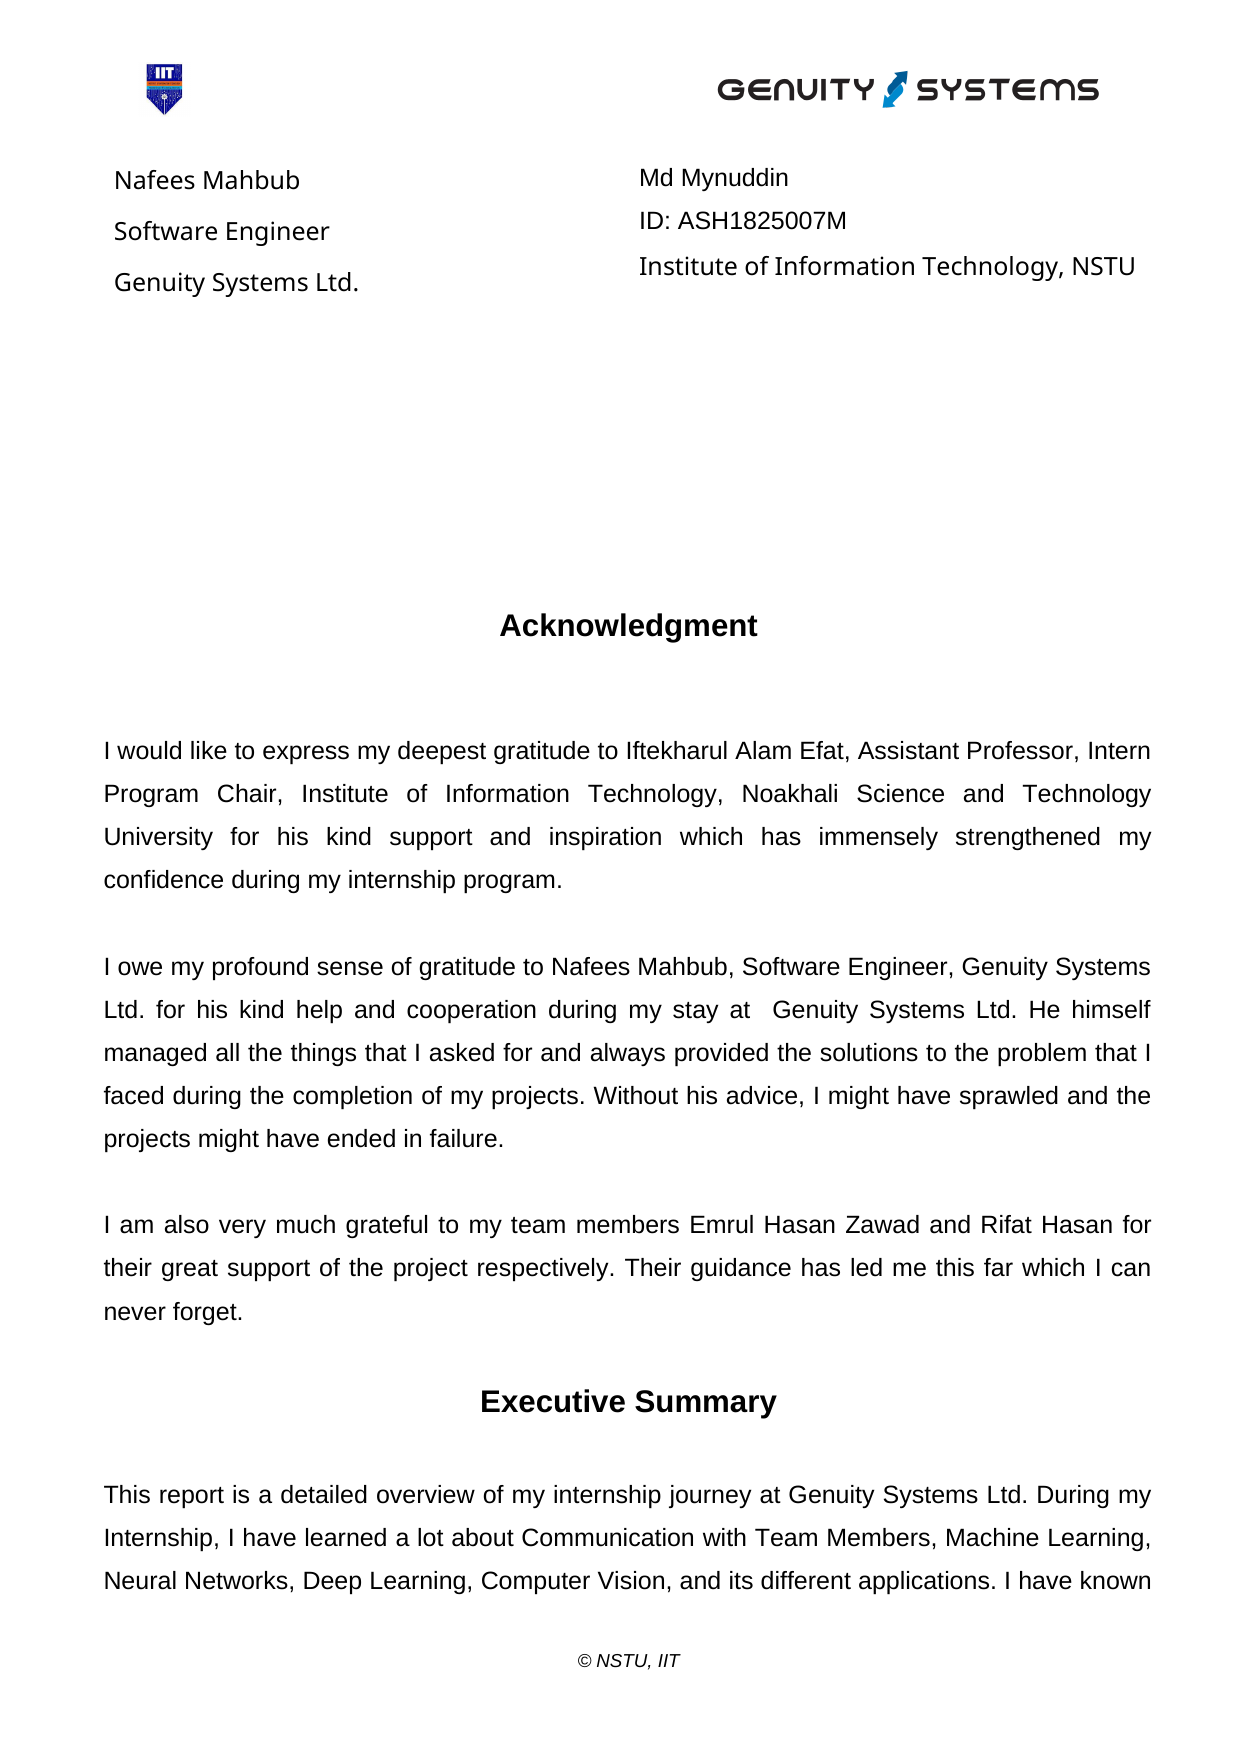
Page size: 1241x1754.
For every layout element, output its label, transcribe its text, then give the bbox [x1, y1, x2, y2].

picture [137, 62, 192, 117]
table_cell Md Mynuddin ID: ASH1825007M Institute of Information Technology, NSTU [630, 152, 1153, 309]
table_cell Nafees Mahbub Software Engineer Genuity Systems Ltd. [104, 152, 628, 309]
text I owe my profound sense of gratitude to Nafees Mahbub, Software Engineer, Genuity Systems Ltd. for his kind help and cooperation during my stay at Genuity Systems Ltd. He himself managed all the things that I asked for and always provided the solutions to the problem that I faced during the completion of my projects. Without his advice, I might have sprawled and the projects might have ended in failure. [103, 952, 1153, 1153]
text Executive Summary [103, 1383, 1153, 1419]
text This report is a detailed overview of my internship journey at Genuity Systems Ltd. During my Internship, I have learned a lot about Communication with Team Members, Machine Learning, Neural Networks, Deep Learning, Computer Vision, and its different applications. I have known [103, 1480, 1153, 1595]
text I would like to express my deepest gratitude to Iftekharul Alam Efat, Assistant Professor, Intern Program Chair, Institute of Information Technology, Noakhali Science and Technology University for his kind support and inspiration which has immensely strengthened my confidence during my internship program. [103, 736, 1153, 894]
text Acknowledgment [103, 607, 1153, 642]
text I am also very much grateful to my team members Emrul Hasan Zawad and Rifat Hasan for their great support of the project respectively. Their guidance has led me this far which I can never forget. [103, 1210, 1153, 1325]
picture [714, 70, 1101, 108]
